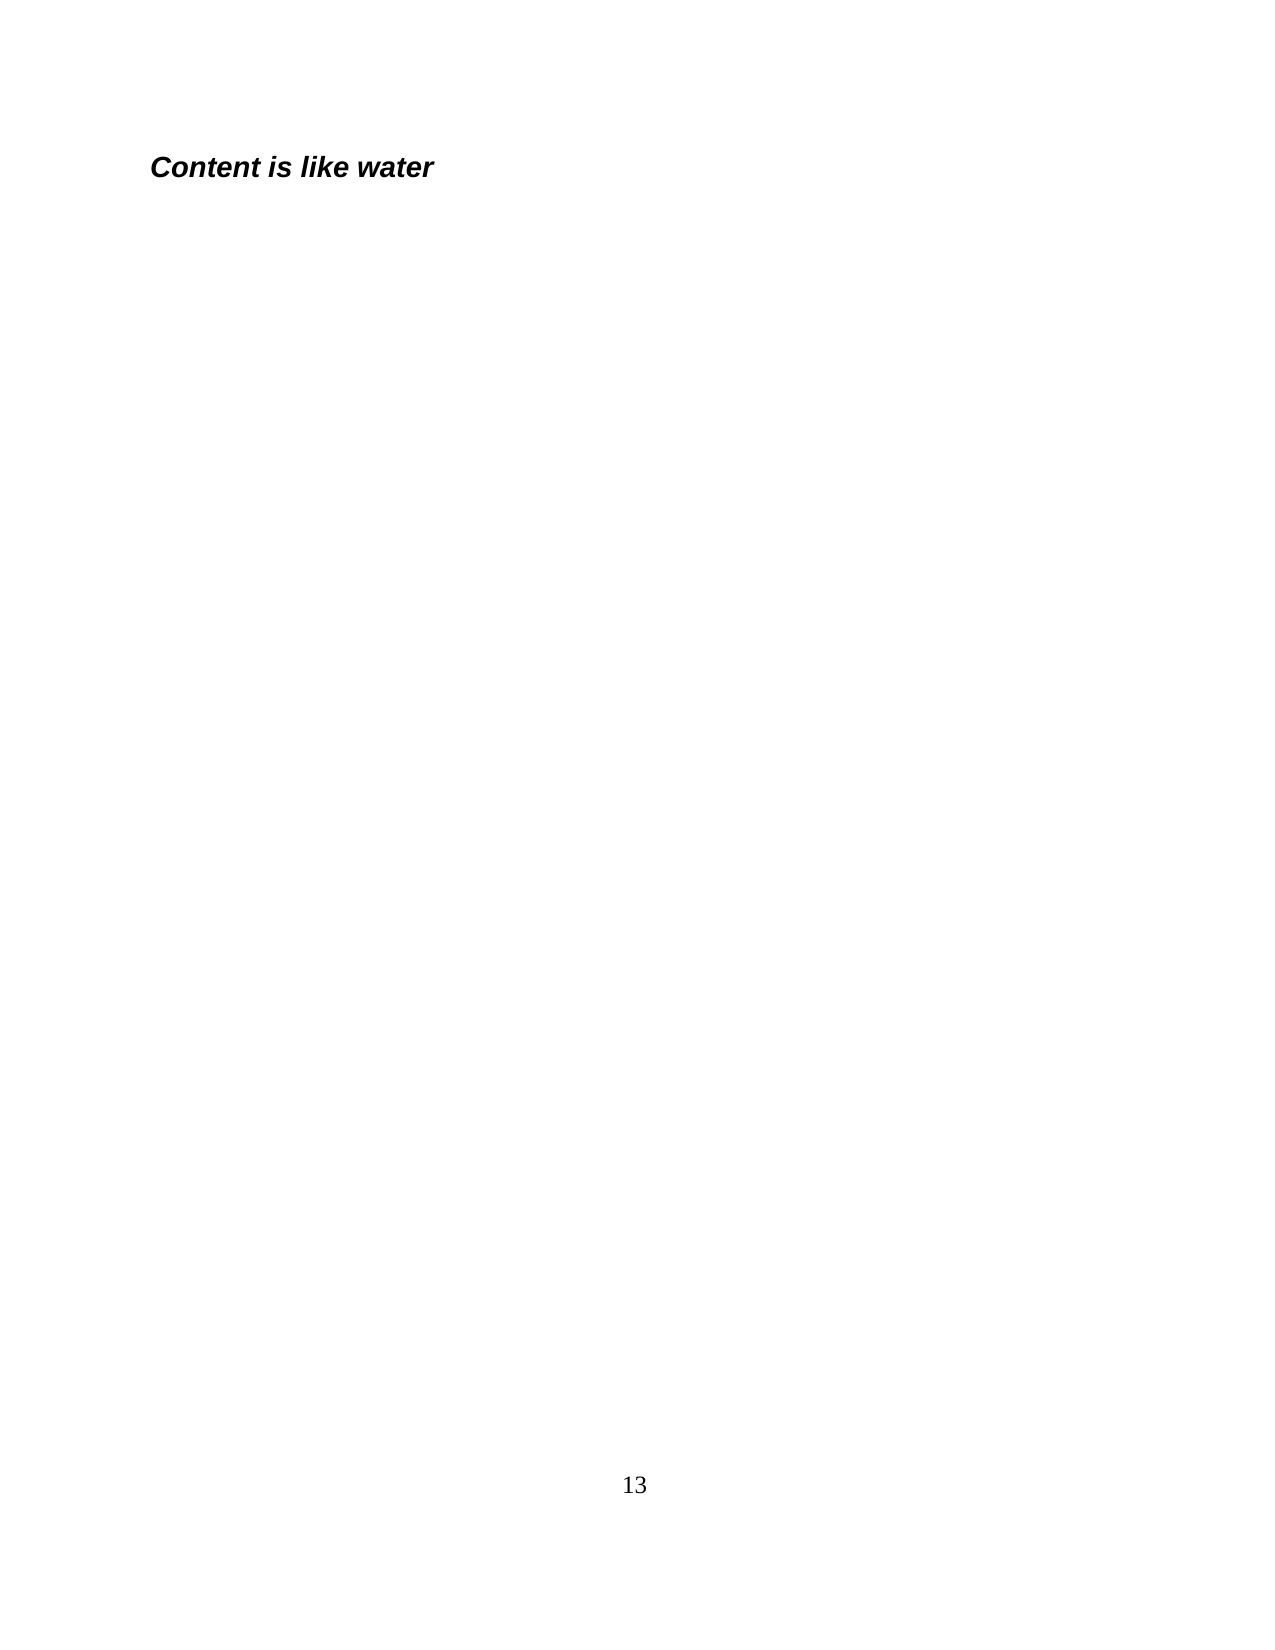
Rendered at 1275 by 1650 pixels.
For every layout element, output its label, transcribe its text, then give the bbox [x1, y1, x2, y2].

subtitle Content is like water [150, 150, 1125, 183]
